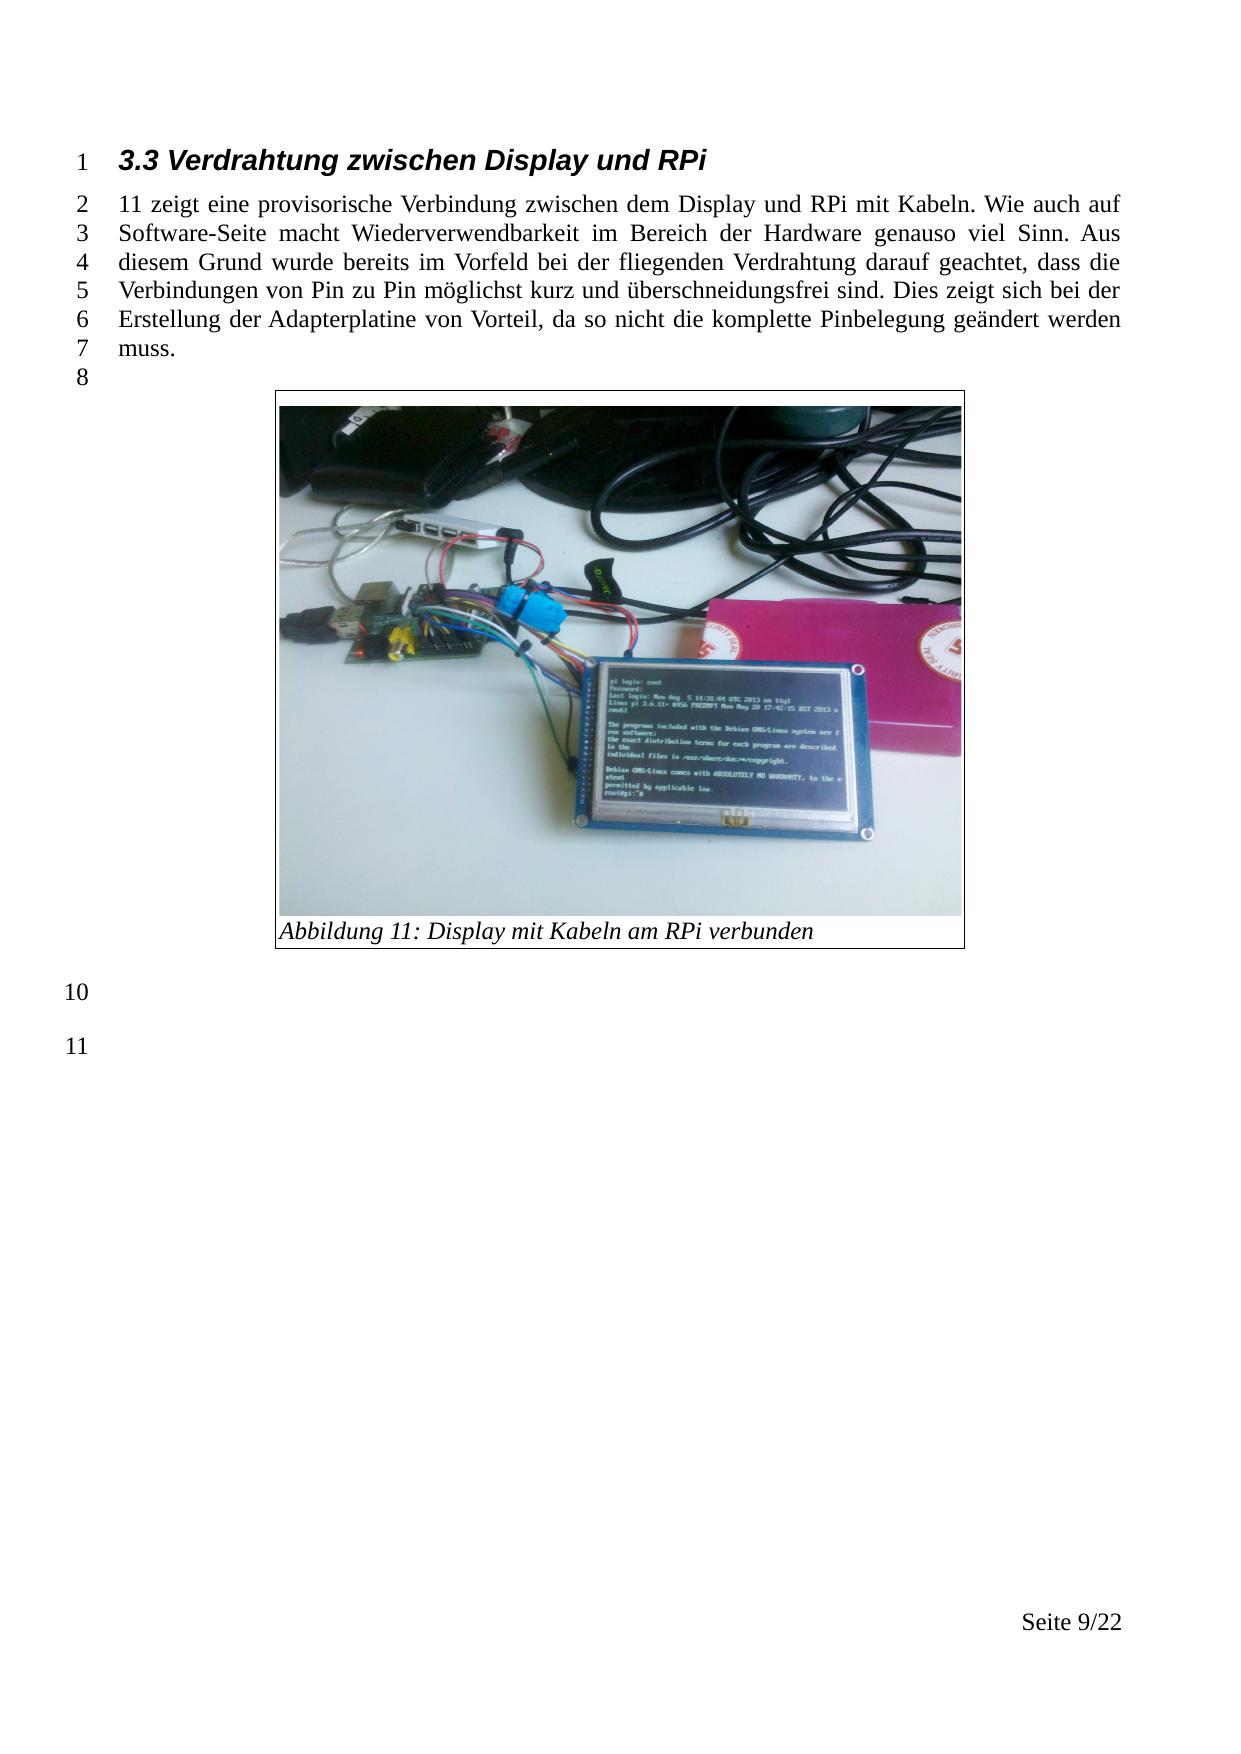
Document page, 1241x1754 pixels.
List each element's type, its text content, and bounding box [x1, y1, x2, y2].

subtitle 3.3 Verdrahtung zwischen Display und RPi [118, 143, 1122, 177]
picture [279, 406, 962, 916]
text Abbildung 11 zeigt eine provisorische Verbindung zwischen dem Display und RPi mit Kabeln. Wie auch auf Software-Seite macht Wiederverwendbarkeit im Bereich der Hardware genauso viel Sinn. Aus diesem Grund wurde bereits im Vorfeld bei der fliegenden Verdrahtung darauf geachtet, dass die Verbindungen von Pin zu Pin möglichst kurz und überschneidungsfrei sind. Dies zeigt sich bei der Erstellung der Adapterplatine von Vorteil, da so nicht die komplette Pinbelegung geändert werden muss. [118, 189, 1122, 362]
text Abbildung 11: Display mit Kabeln am RPi verbunden [279, 916, 961, 945]
